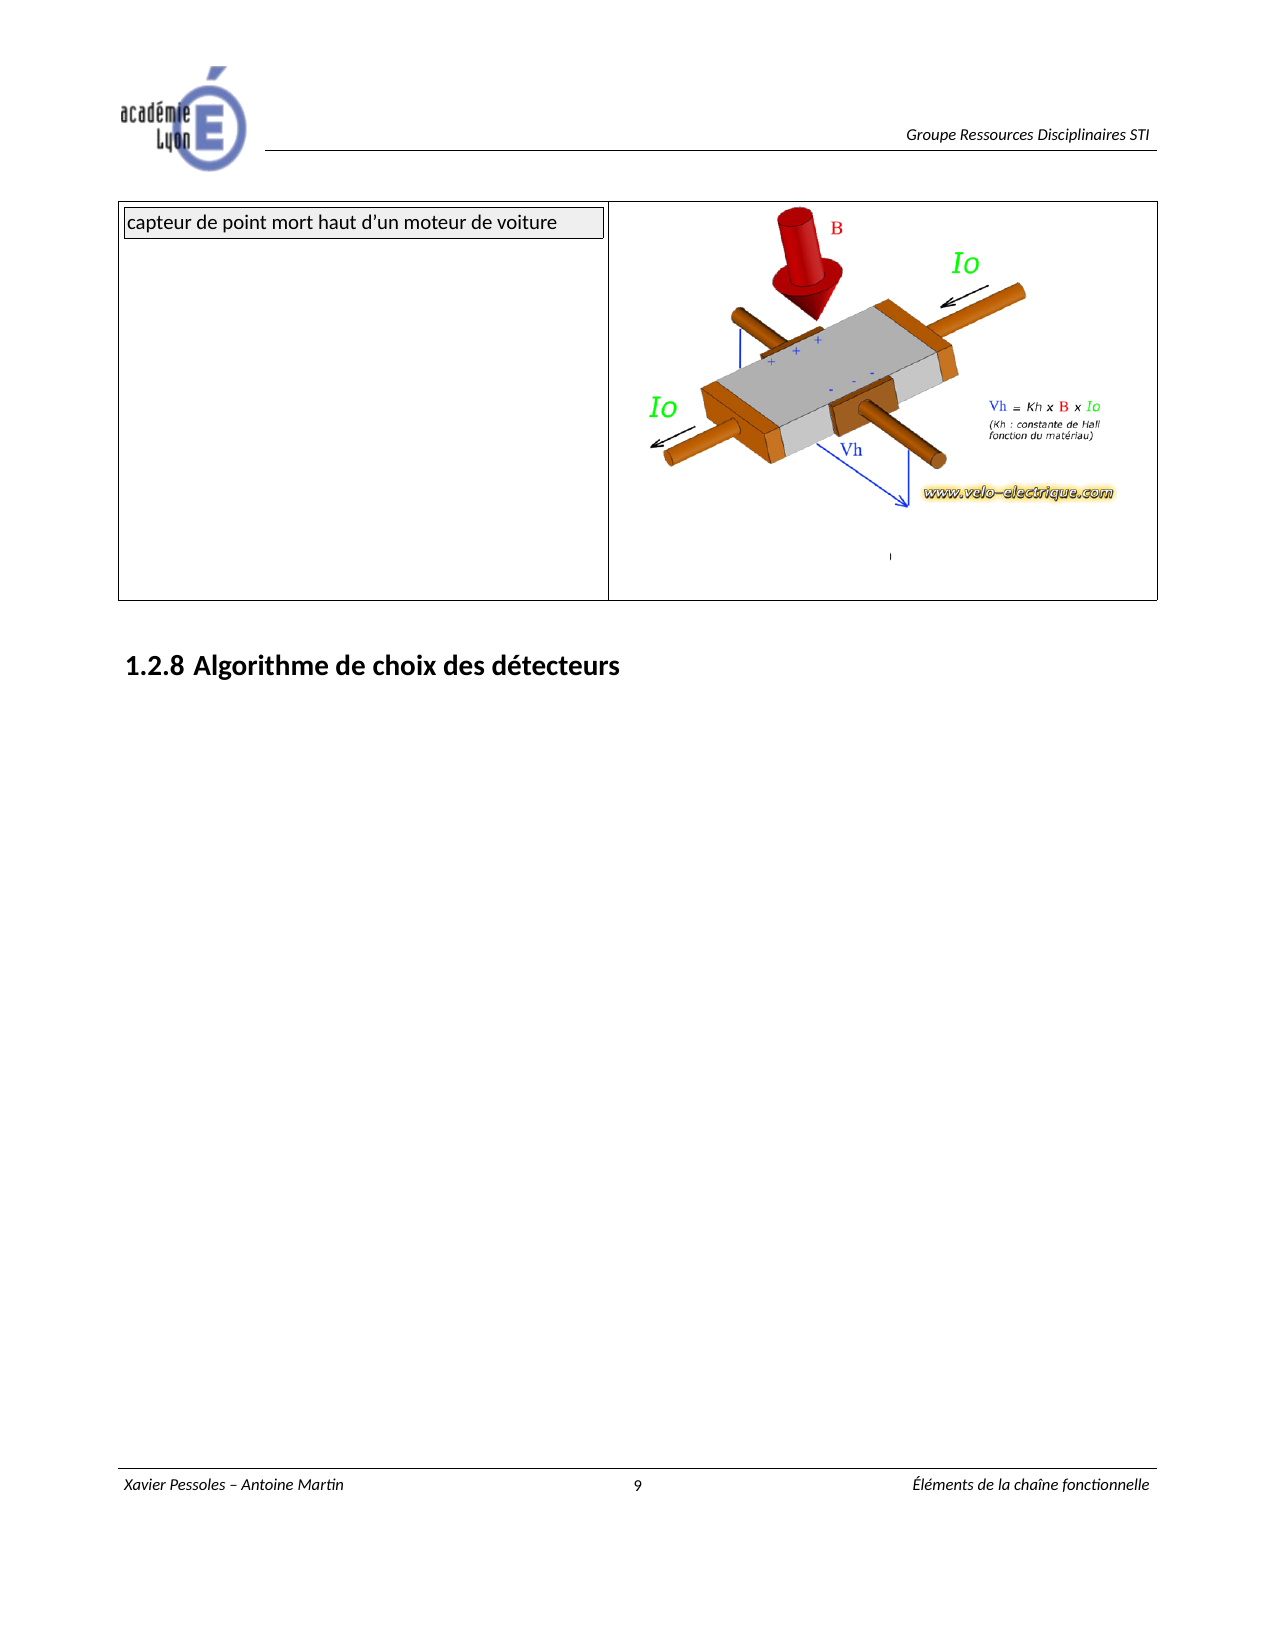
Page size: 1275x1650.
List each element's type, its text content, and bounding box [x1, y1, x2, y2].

picture [121, 66, 247, 173]
table_header capteur de point mort haut d’un moteur de voiture [119, 202, 608, 599]
picture [648, 206, 1118, 561]
subtitle Algorithme de choix des détecteurs [118, 647, 1157, 683]
table_header [609, 202, 1157, 599]
